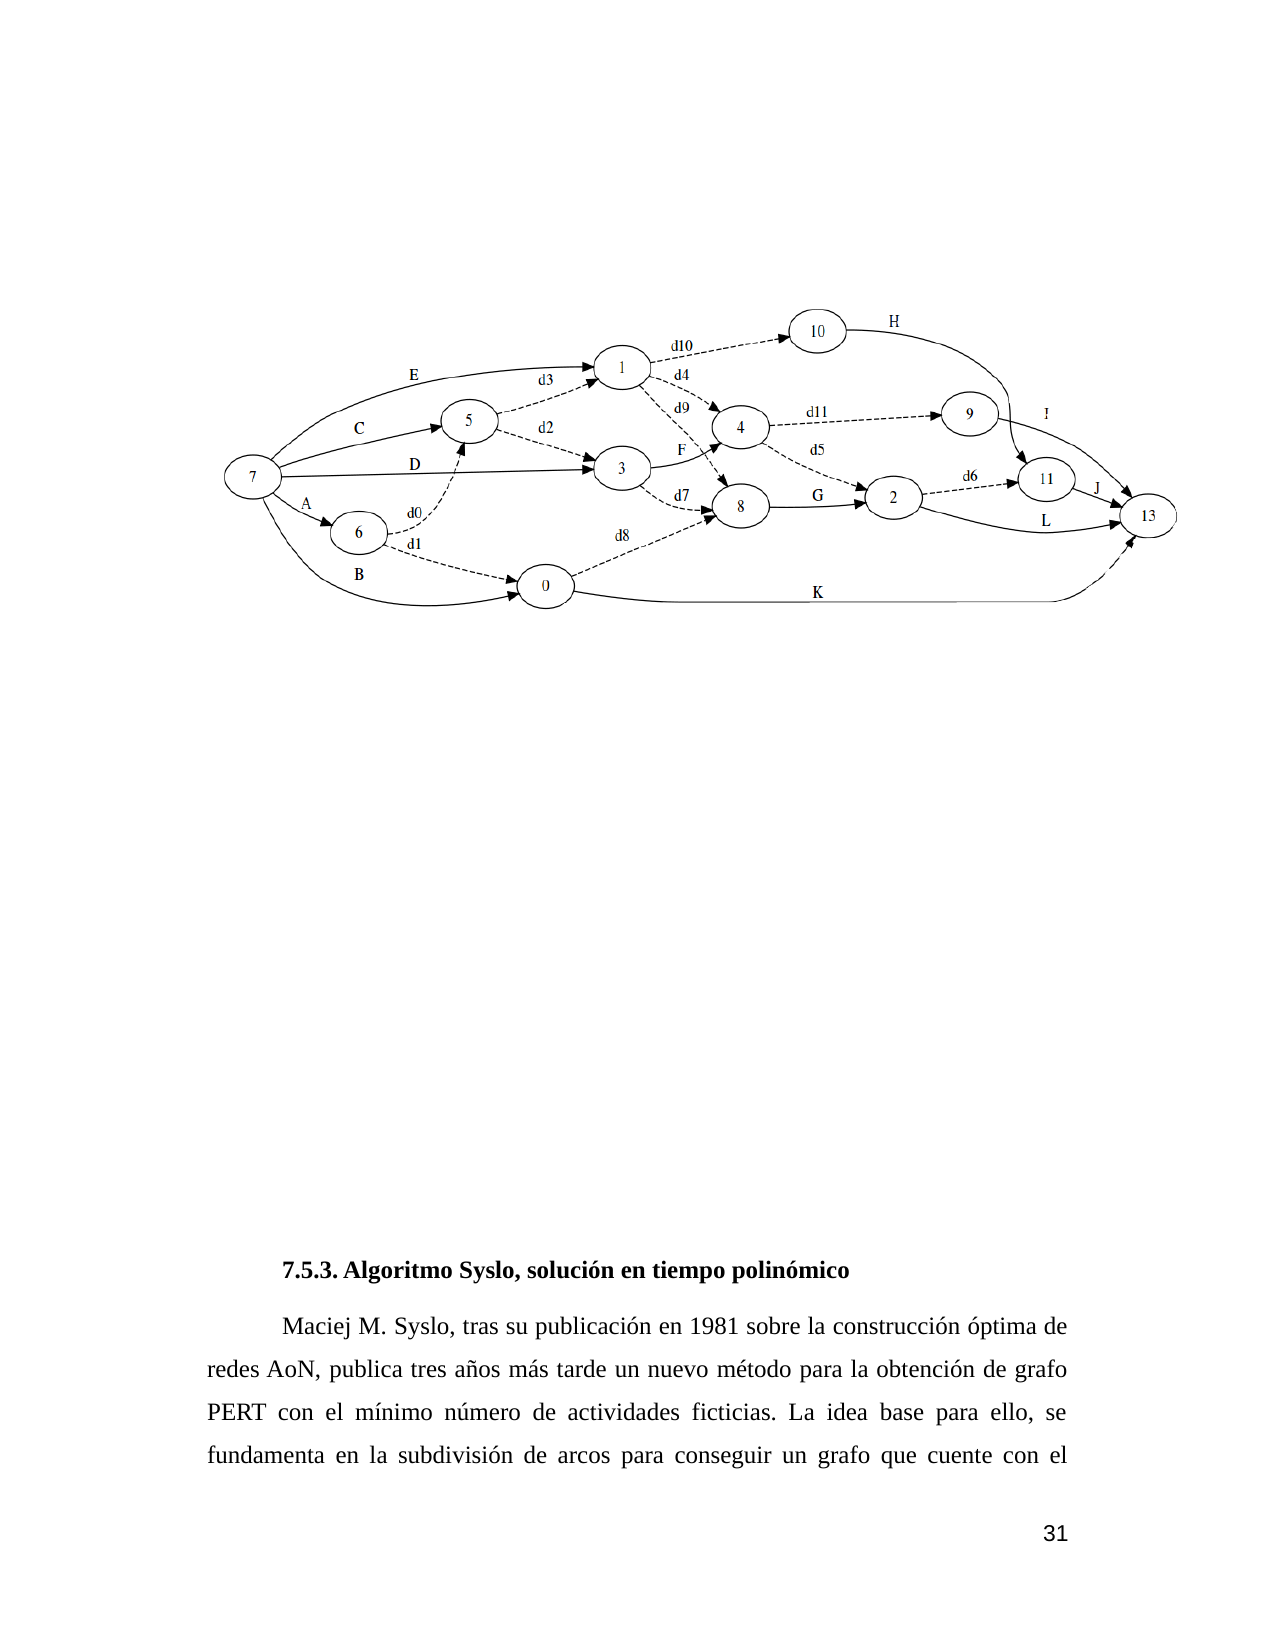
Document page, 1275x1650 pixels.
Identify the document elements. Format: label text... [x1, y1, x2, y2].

text 7.5.3. Algoritmo Syslo, solución en tiempo polinómico [207, 1255, 1068, 1284]
text Maciej M. Syslo, tras su publicación en 1981 sobre la construcción óptima de redes AoN, publica tres años más tarde un nuevo método para la obtención de grafo PERT con el mínimo número de actividades ficticias. La idea base para ello, se fundamenta en la subdivisión de arcos para conseguir un grafo que cuente con el [207, 1311, 1068, 1469]
picture [205, 368, 1178, 659]
